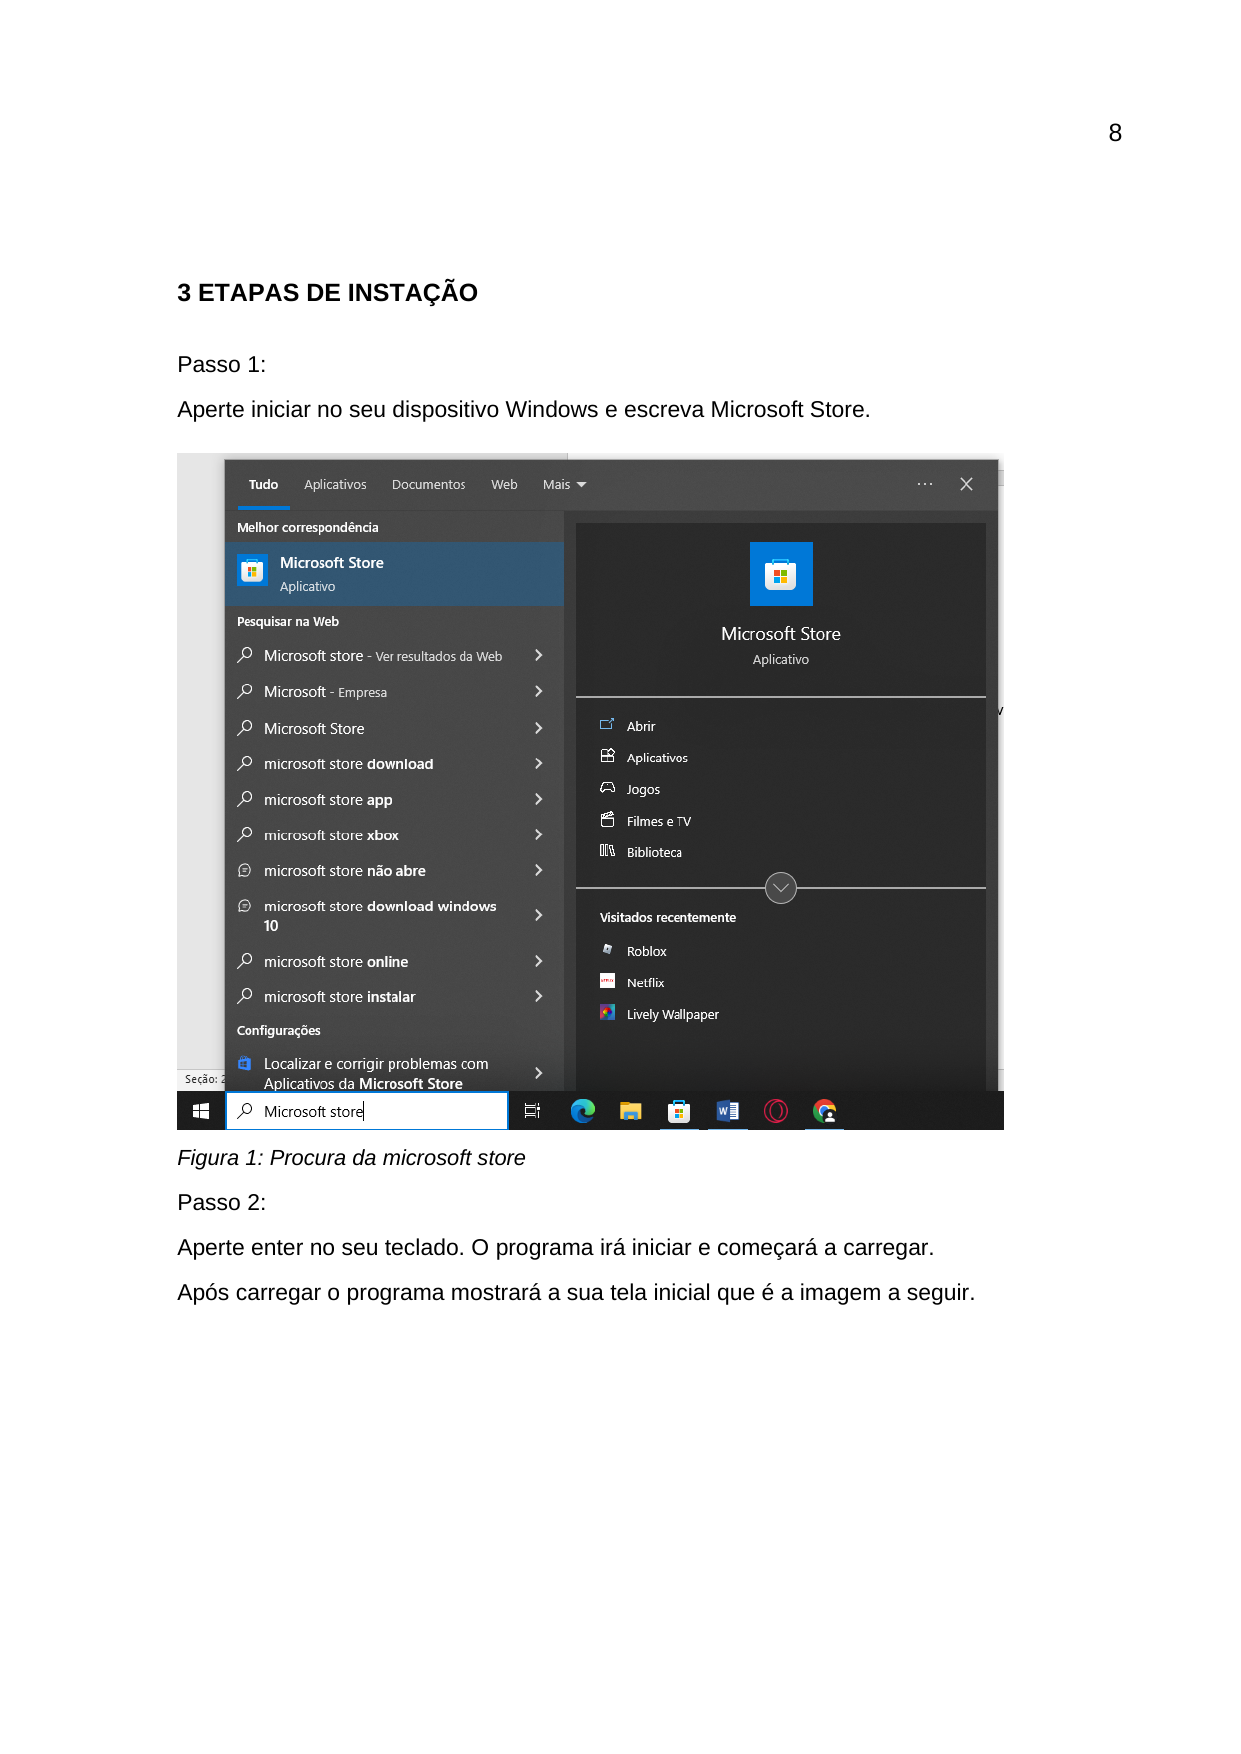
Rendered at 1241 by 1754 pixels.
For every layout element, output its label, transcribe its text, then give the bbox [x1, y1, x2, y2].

text Figura 1: Procura da microsoft store [177, 454, 1004, 1169]
text Passo 2: [177, 1188, 1122, 1215]
subtitle 3 ETAPAS DE INSTAÇÃO [177, 277, 1122, 306]
text Passo 1: [177, 351, 1122, 377]
text Aperte enter no seu teclado. O programa irá iniciar e começará a carregar. [177, 1234, 1122, 1260]
text Aperte iniciar no seu dispositivo Windows e escreva Microsoft Store. [177, 396, 1122, 423]
text Após carregar o programa mostrará a sua tela inicial que é a imagem a seguir. [177, 1279, 1122, 1305]
